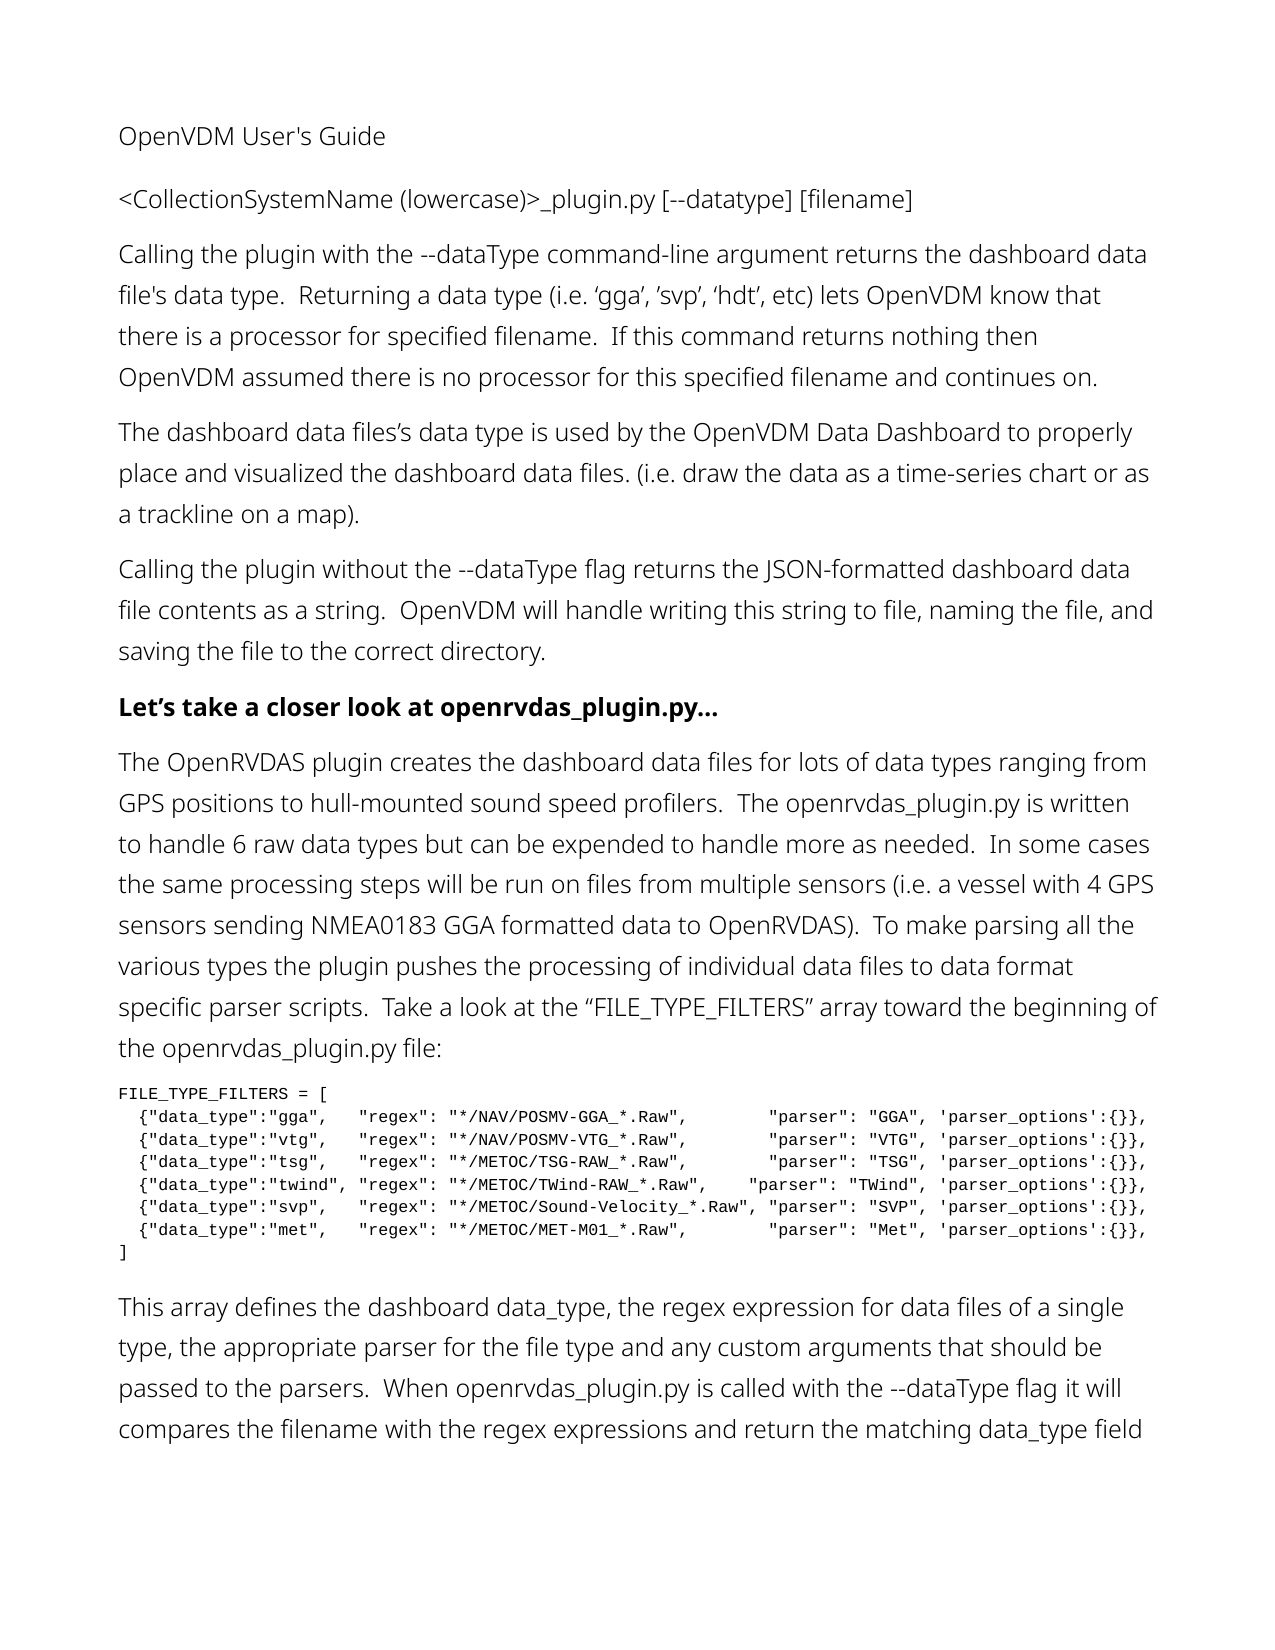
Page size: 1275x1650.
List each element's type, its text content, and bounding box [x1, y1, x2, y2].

text {"data_type":"vtg", "regex": "*/NAV/POSMV-VTG_*.Raw", "parser": "VTG", 'parser_options':{}}, [118, 1131, 1157, 1150]
text {"data_type":"met", "regex": "*/METOC/MET-M01_*.Raw", "parser": "Met", 'parser_options':{}}, [118, 1221, 1157, 1240]
text {"data_type":"gga", "regex": "*/NAV/POSMV-GGA_*.Raw", "parser": "GGA", 'parser_options':{}}, [118, 1108, 1157, 1127]
text <CollectionSystemName (lowercase)>_plugin.py [--datatype] [filename] [118, 182, 1157, 216]
text Calling the plugin without the --dataType flag returns the JSON-formatted dashboard data file contents as a string. OpenVDM will handle writing this string to file, naming the file, and saving the file to the correct directory. [118, 552, 1157, 668]
text {"data_type":"twind", "regex": "*/METOC/TWind-RAW_*.Raw", "parser": "TWind", 'parser_options':{}}, [118, 1176, 1157, 1195]
text {"data_type":"svp", "regex": "*/METOC/Sound-Velocity_*.Raw", "parser": "SVP", 'parser_options':{}}, [118, 1199, 1157, 1218]
text This array defines the dashboard data_type, the regex expression for data files of a single type, the appropriate parser for the file type and any custom arguments that should be passed to the parsers. When openrvdas_plugin.py is called with the --dataType flag it will compares the filename with the regex expressions and return the matching data_type field [118, 1289, 1157, 1446]
text Let’s take a closer look at openrvdas_plugin.py… [118, 689, 1157, 723]
text The OpenRVDAS plugin creates the dashboard data files for lots of data types ranging from GPS positions to hull-mounted sound speed profilers. The openrvdas_plugin.py is written to handle 6 raw data types but can be expended to handle more as needed. In some cases the same processing steps will be run on files from multiple sensors (i.e. a vessel with 4 GPS sensors sending NMEA0183 GGA formatted data to OpenRVDAS). To make parsing all the various types the plugin pushes the processing of individual data files to data format specific parser scripts. Take a look at the “FILE_TYPE_FILTERS” array toward the beginning of the openrvdas_plugin.py file: [118, 744, 1157, 1064]
text {"data_type":"tsg", "regex": "*/METOC/TSG-RAW_*.Raw", "parser": "TSG", 'parser_options':{}}, [118, 1154, 1157, 1172]
text FILE_TYPE_FILTERS = [ [118, 1086, 1157, 1105]
text The dashboard data files’s data type is used by the OpenVDM Data Dashboard to properly place and visualized the dashboard data files. (i.e. draw the data as a time-series chart or as a trackline on a map). [118, 415, 1157, 531]
text Calling the plugin with the --dataType command-line argument returns the dashboard data file's data type. Returning a data type (i.e. ‘gga’, ’svp’, ‘hdt’, etc) lets OpenVDM know that there is a processor for specified filename. If this command returns nothing then OpenVDM assumed there is no processor for this specified filename and continues on. [118, 237, 1157, 394]
text ] [118, 1244, 1157, 1263]
